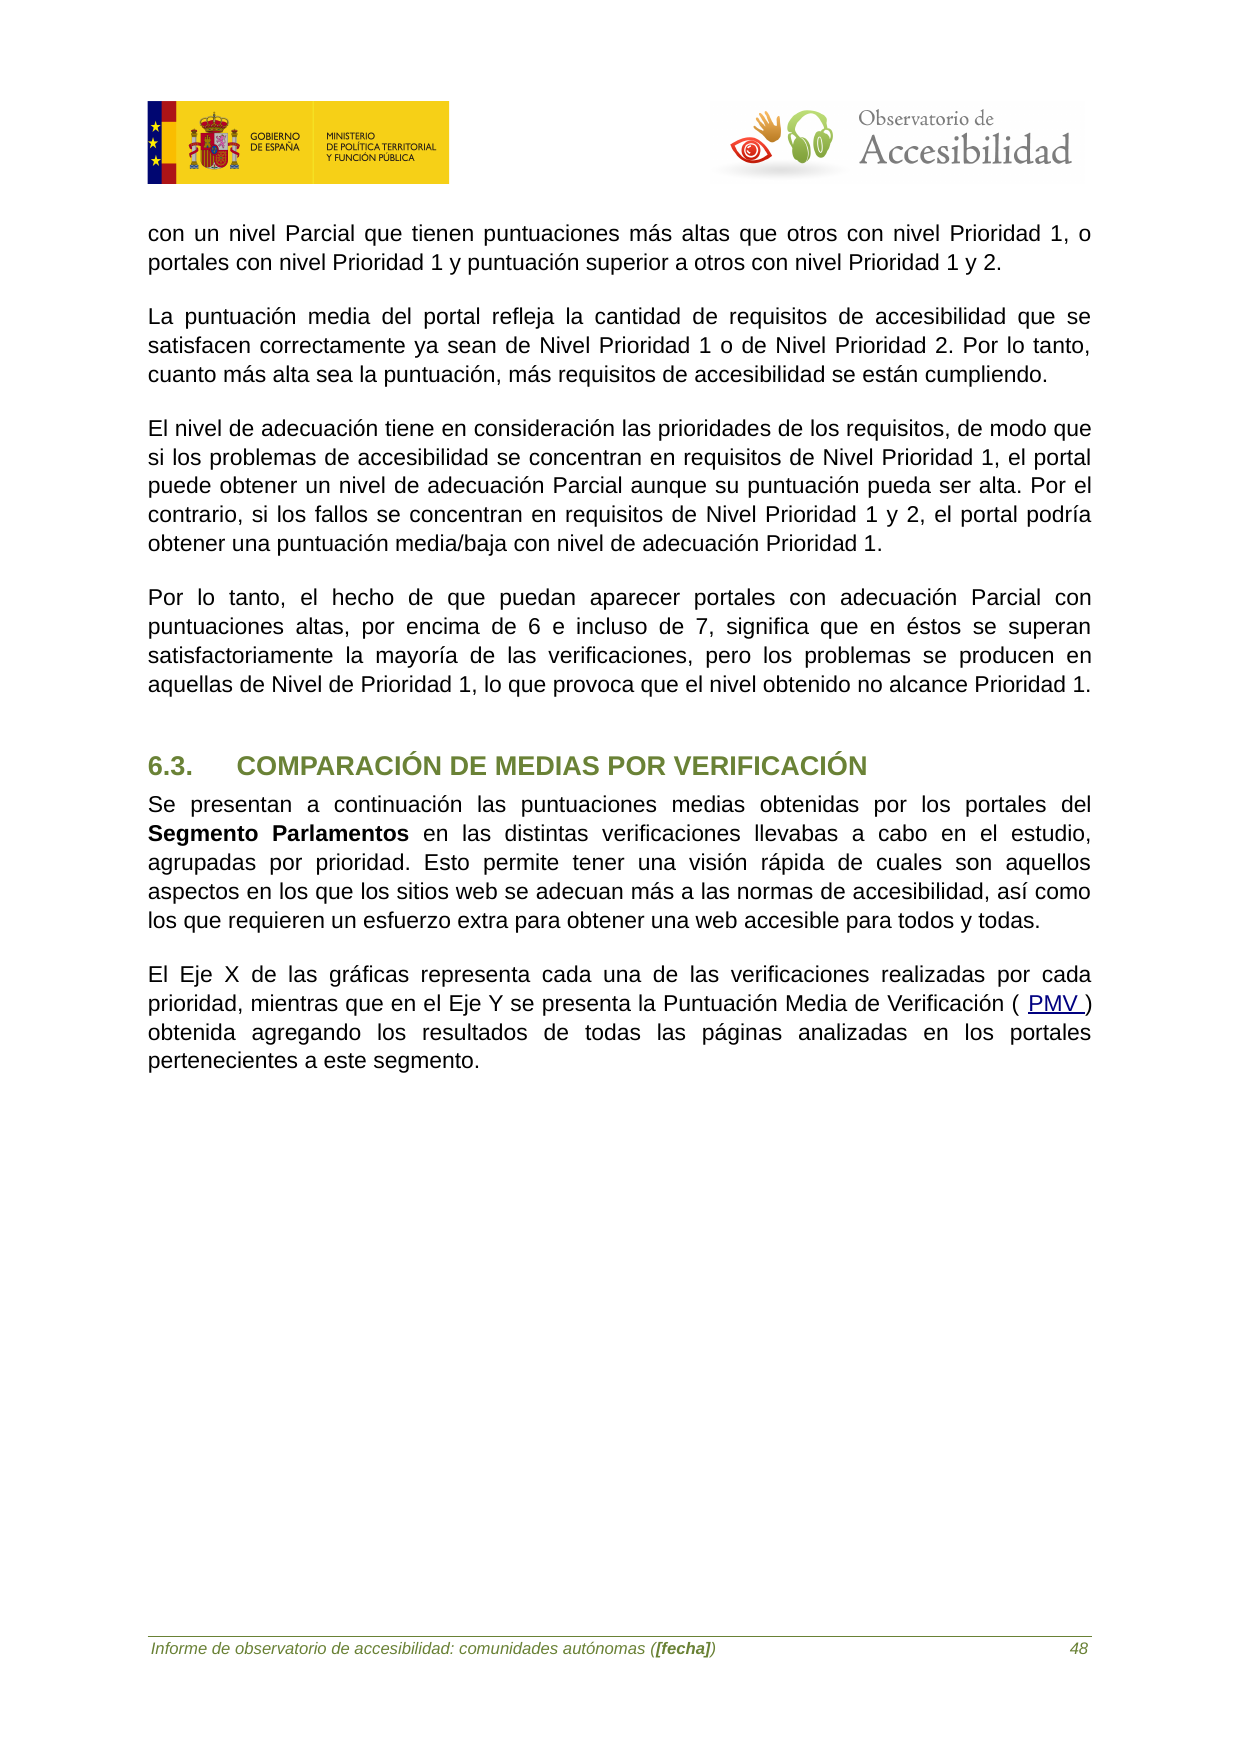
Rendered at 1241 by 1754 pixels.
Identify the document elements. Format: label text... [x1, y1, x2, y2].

text con un nivel Parcial que tienen puntuaciones más altas que otros con nivel Prioridad 1, o portales con nivel Prioridad 1 y puntuación superior a otros con nivel Prioridad 1 y 2. [148, 220, 1092, 275]
text Por lo tanto, el hecho de que puedan aparecer portales con adecuación Parcial con puntuaciones altas, por encima de 6 e incluso de 7, significa que en éstos se superan satisfactoriamente la mayoría de las verificaciones, pero los problemas se producen en aquellas de Nivel de Prioridad 1, lo que provoca que el nivel obtenido no alcance Prioridad 1. [148, 584, 1092, 697]
text El Eje X de las gráficas representa cada una de las verificaciones realizadas por cada prioridad, mientras que en el Eje Y se presenta la Puntuación Media de Verificación ( PMV ) obtenida agregando los resultados de todas las páginas analizadas en los portales pertenecientes a este segmento. [148, 961, 1092, 1074]
picture [147, 101, 450, 184]
subtitle Comparación de medias por verificación [148, 750, 1092, 781]
text La puntuación media del portal refleja la cantidad de requisitos de accesibilidad que se satisfacen correctamente ya sean de Nivel Prioridad 1 o de Nivel Prioridad 2. Por lo tanto, cuanto más alta sea la puntuación, más requisitos de accesibilidad se están cumpliendo. [148, 303, 1092, 387]
text El nivel de adecuación tiene en consideración las prioridades de los requisitos, de modo que si los problemas de accesibilidad se concentran en requisitos de Nivel Prioridad 1, el portal puede obtener un nivel de adecuación Parcial aunque su puntuación pueda ser alta. Por el contrario, si los fallos se concentran en requisitos de Nivel Prioridad 1 y 2, el portal podría obtener una puntuación media/baja con nivel de adecuación Prioridad 1. [148, 414, 1092, 557]
text Se presentan a continuación las puntuaciones medias obtenidas por los portales del Segmento Parlamentos en las distintas verificaciones llevabas a cabo en el estudio, agrupadas por prioridad. Esto permite tener una visión rápida de cuales son aquellos aspectos en los que los sitios web se adecuan más a las normas de accesibilidad, así como los que requieren un esfuerzo extra para obtener una web accesible para todos y todas. [148, 791, 1092, 933]
picture [710, 101, 1086, 184]
